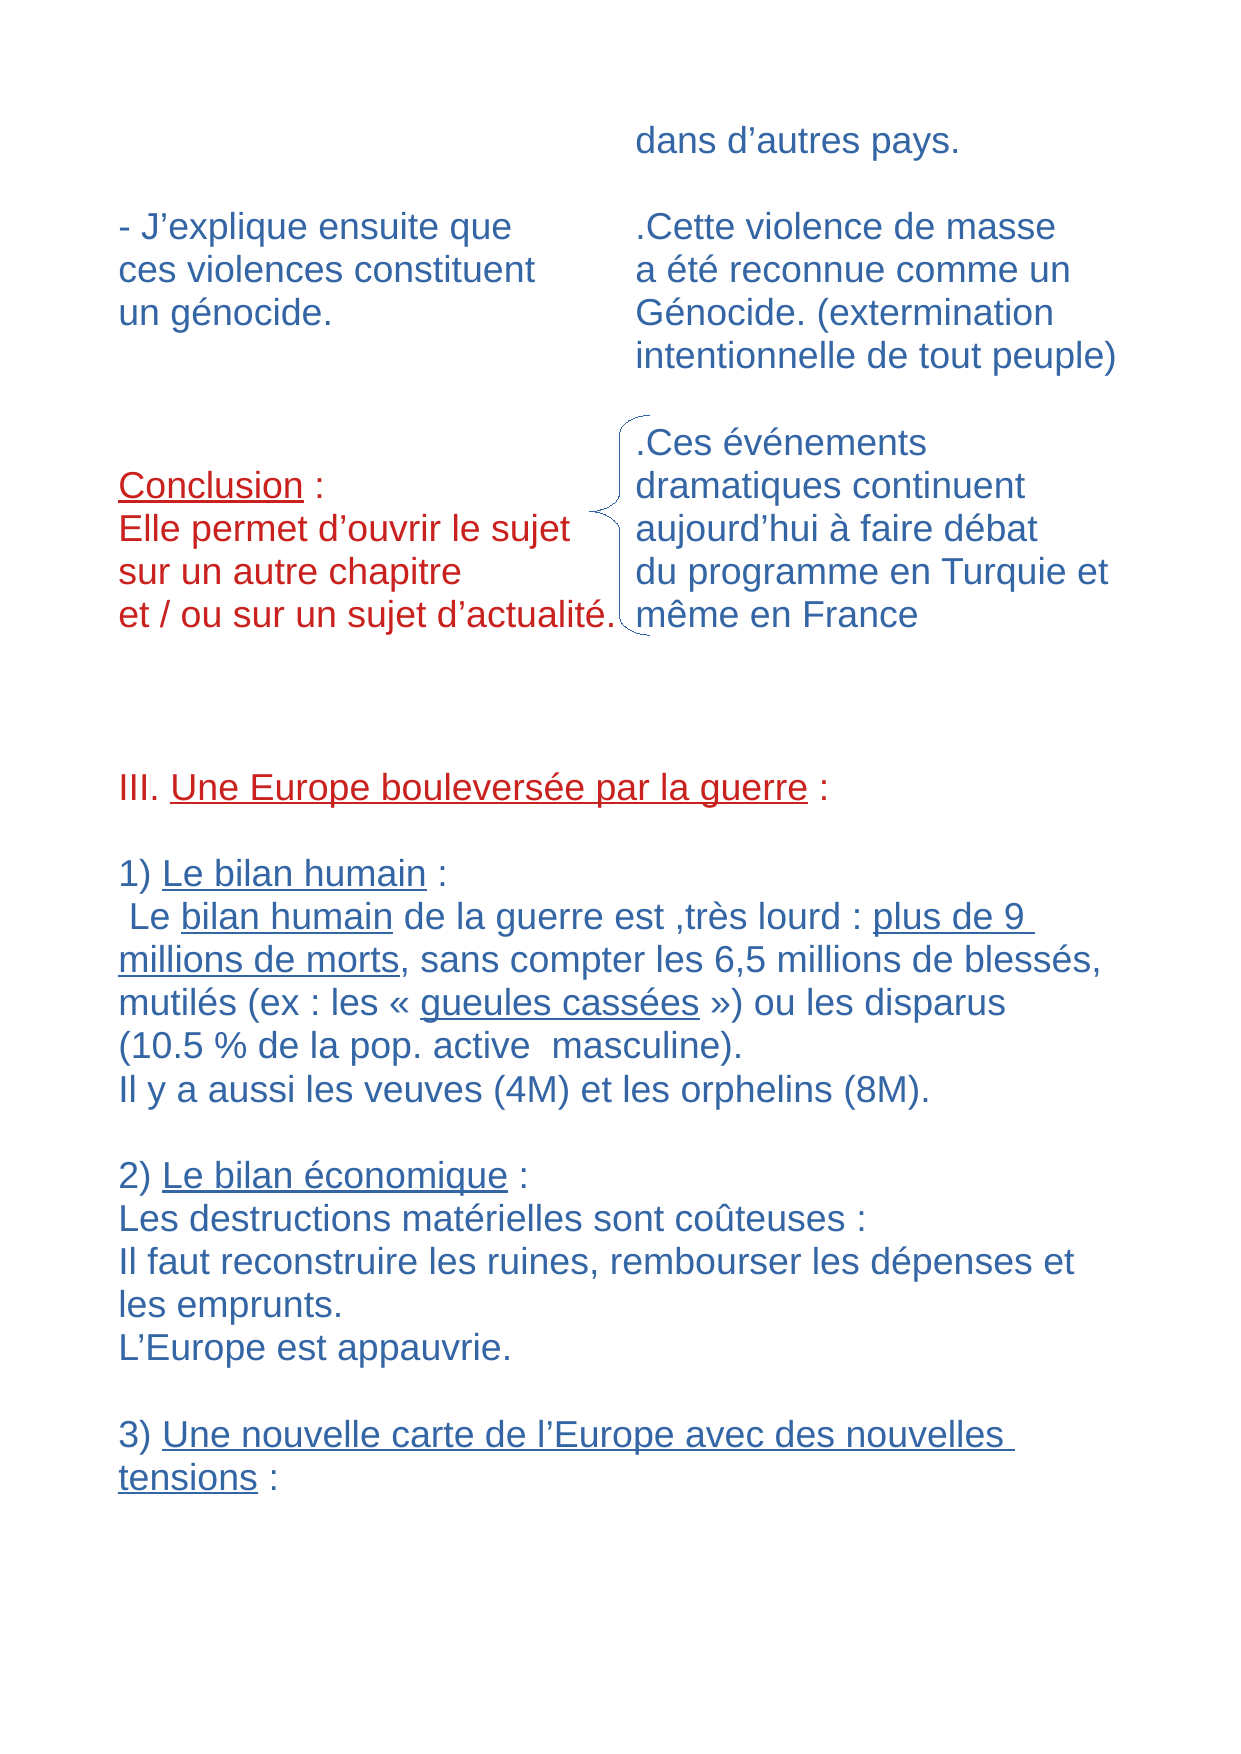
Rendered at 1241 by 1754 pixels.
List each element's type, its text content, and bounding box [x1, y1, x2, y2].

text 1) Le bilan humain : [118, 851, 1122, 894]
text - J’explique ensuite que .Cette violence de masse [118, 204, 1122, 247]
text Conclusion : dramatiques continuent [118, 463, 1122, 506]
text Il y a aussi les veuves (4M) et les orphelins (8M). [118, 1067, 1122, 1110]
text .Ces événements [118, 420, 1122, 463]
text sur un autre chapitre du programme en Turquie et et / ou sur un sujet d’actualité. même en France [118, 549, 1122, 636]
text Il faut reconstruire les ruines, rembourser les dépenses et les emprunts. [118, 1239, 1122, 1326]
text intentionnelle de tout peuple) [118, 334, 1122, 377]
text L’Europe est appauvrie. [118, 1326, 1122, 1369]
text 3) Une nouvelle carte de l’Europe avec des nouvelles tensions : [118, 1412, 1122, 1498]
text Le bilan humain de la guerre est ,très lourd : plus de 9 millions de morts, sans compter les 6,5 millions de blessés, mutilés (ex : les « gueules cassées ») ou les disparus (10.5 % de la pop. active masculine). [118, 894, 1122, 1067]
text un génocide. Génocide. (extermination [118, 291, 1122, 334]
text III. Une Europe bouleversée par la guerre : [118, 765, 1122, 808]
text Elle permet d’ouvrir le sujet aujourd’hui à faire débat [118, 506, 1122, 549]
text Les destructions matérielles sont coûteuses : [118, 1196, 1122, 1239]
text ces violences constituent a été reconnue comme un [118, 247, 1122, 291]
text 2) Le bilan économique : [118, 1153, 1122, 1196]
text dans d’autres pays. [118, 118, 1122, 161]
